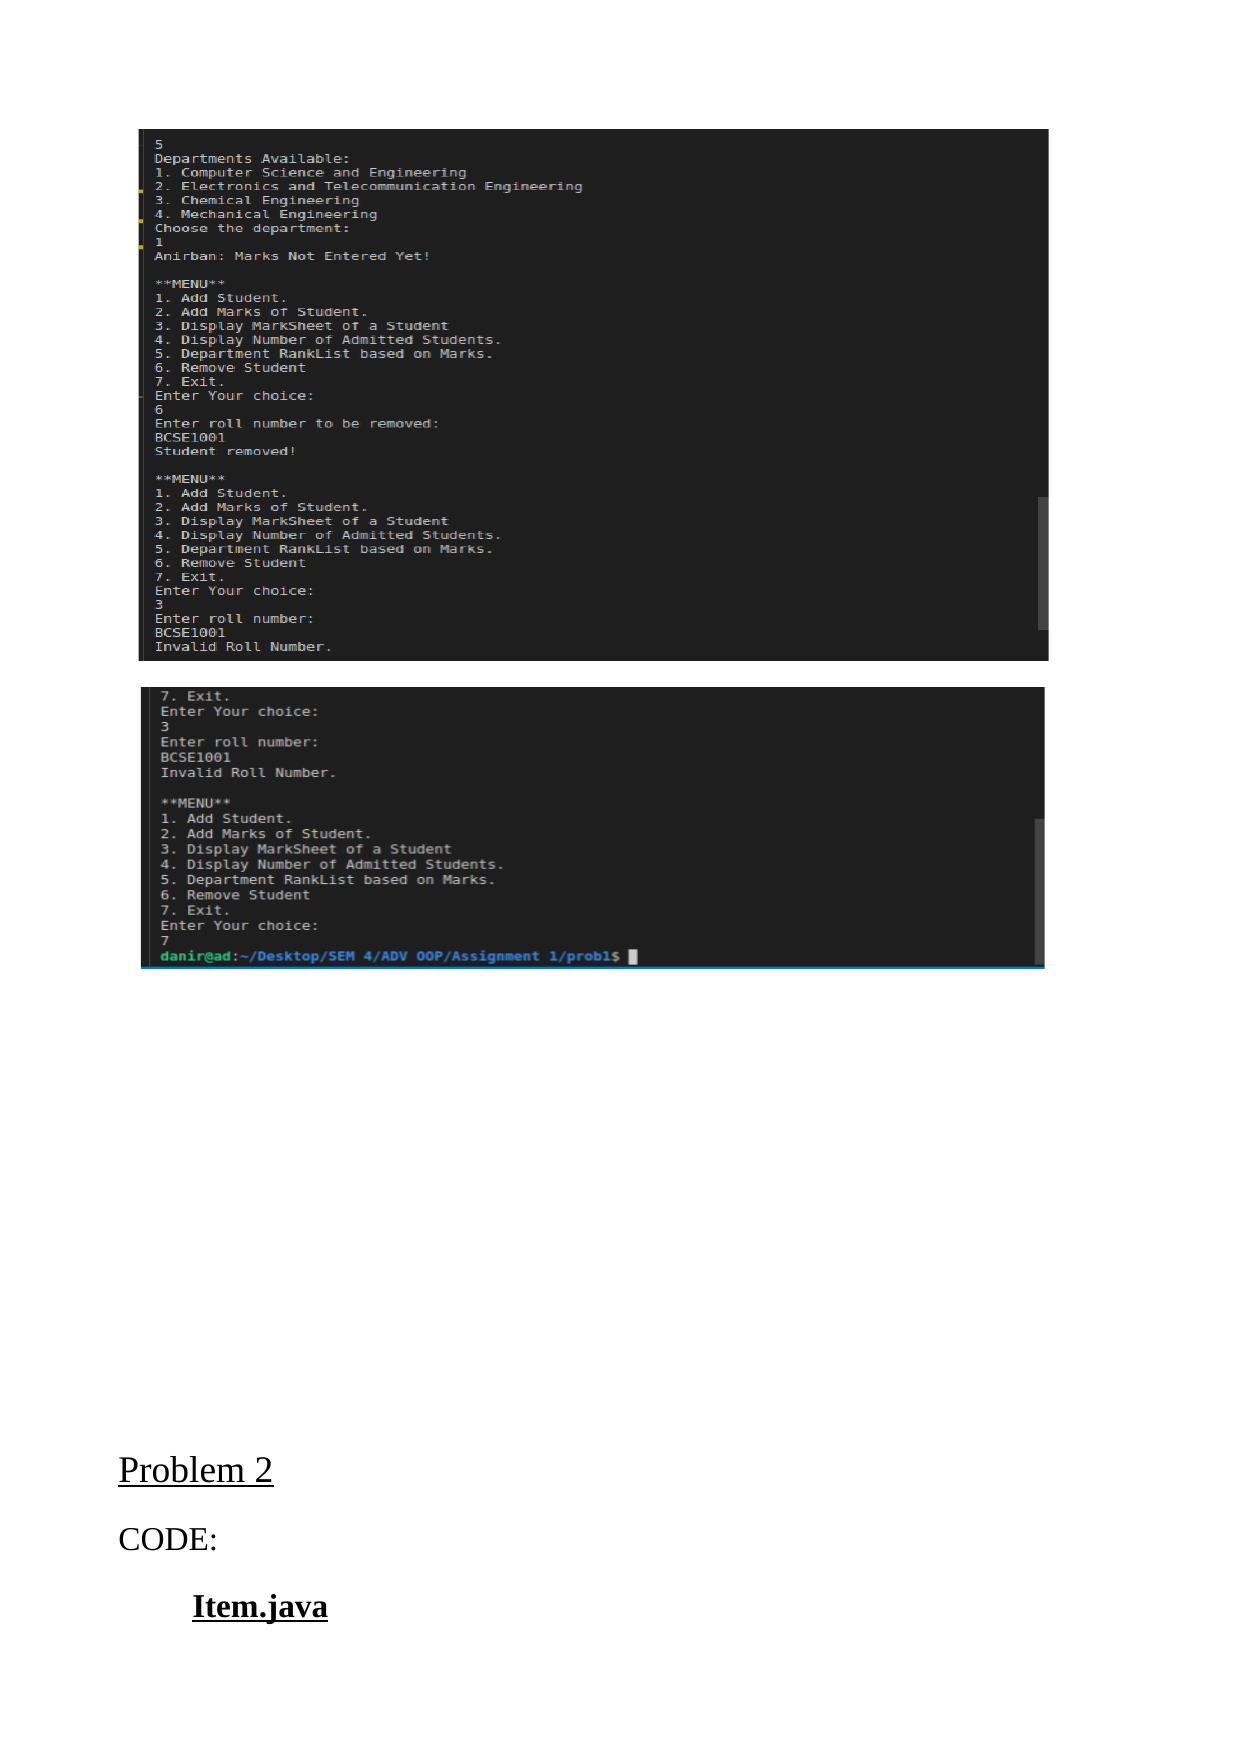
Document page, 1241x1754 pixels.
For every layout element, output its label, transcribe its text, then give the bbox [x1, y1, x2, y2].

text Problem 2 [118, 1448, 1122, 1491]
text Item.java [118, 1587, 1122, 1625]
text CODE: [118, 1520, 1122, 1558]
